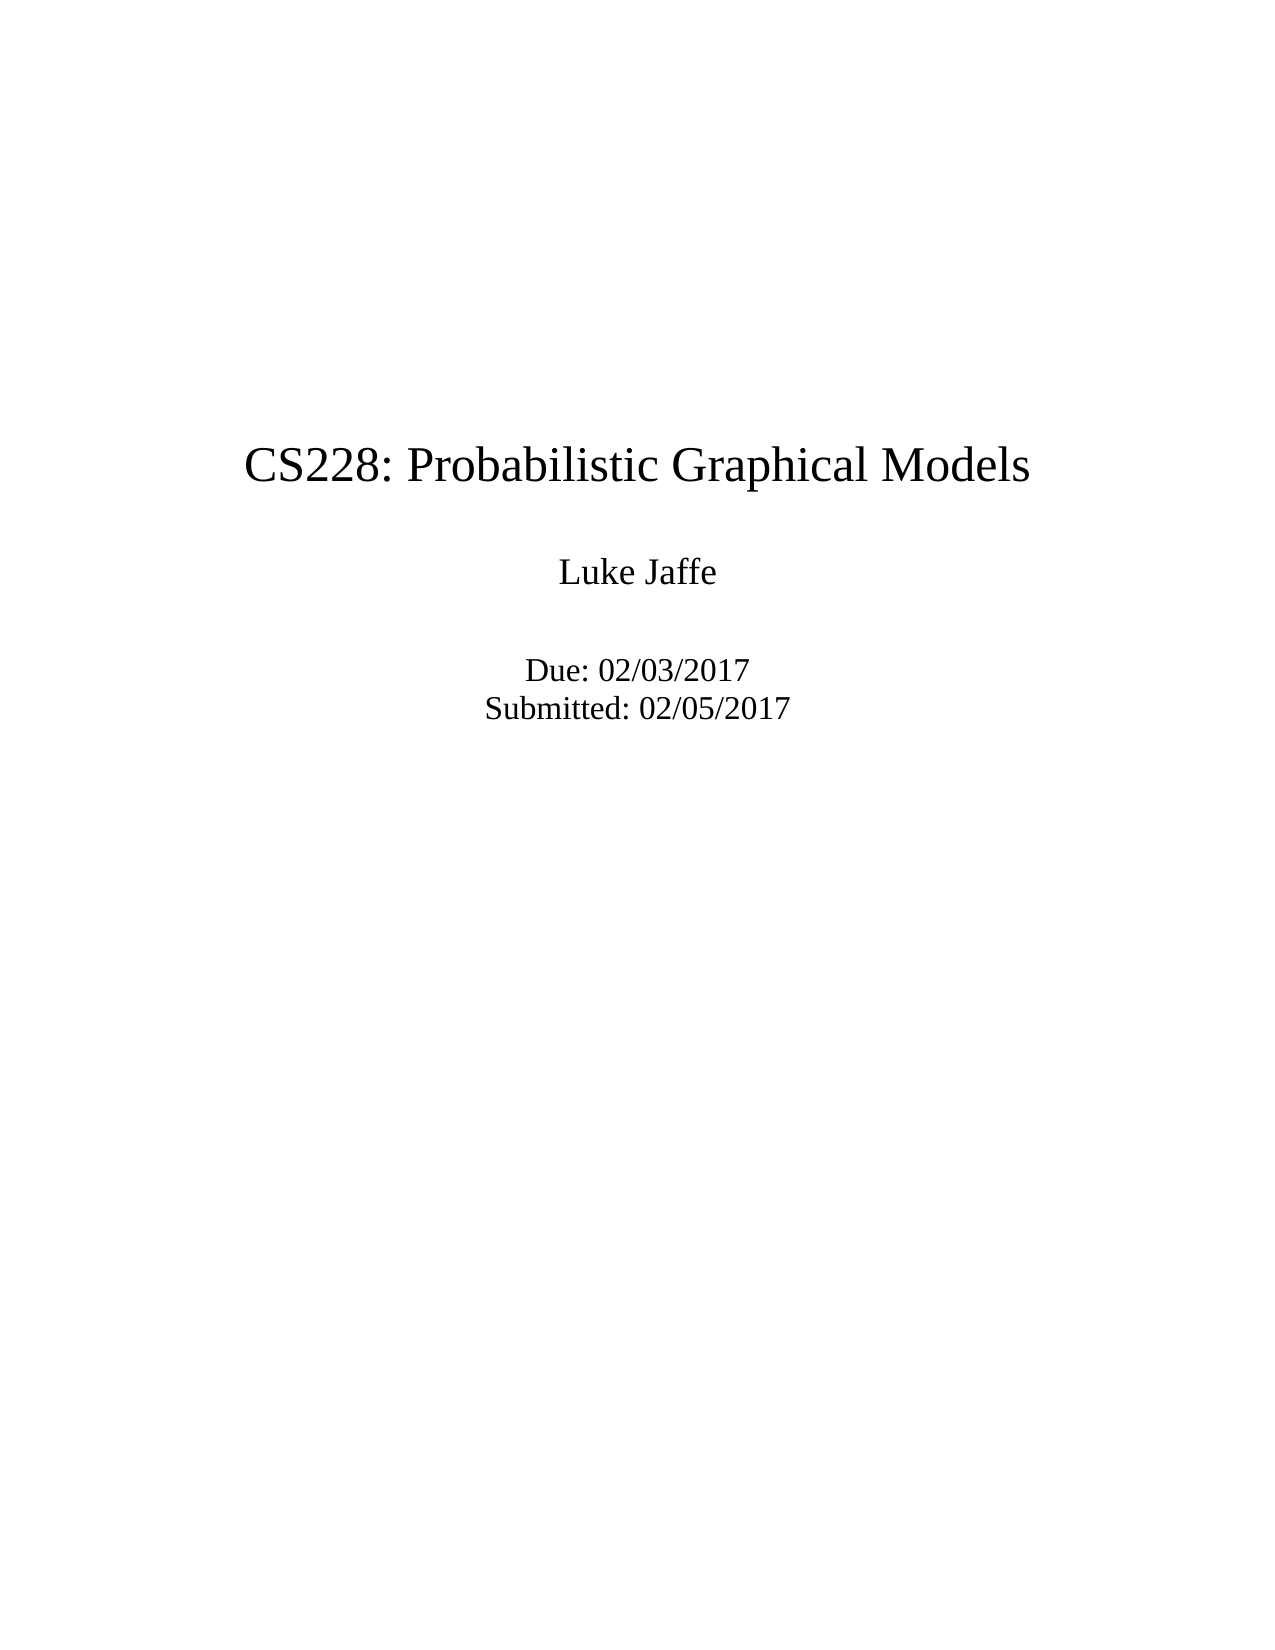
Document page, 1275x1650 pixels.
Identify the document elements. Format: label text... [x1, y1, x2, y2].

text Luke Jaffe [118, 549, 1157, 592]
text CS228: Probabilistic Graphical Models [118, 434, 1157, 492]
text Due: 02/03/2017 [118, 650, 1157, 688]
text Submitted: 02/05/2017 [118, 688, 1157, 727]
